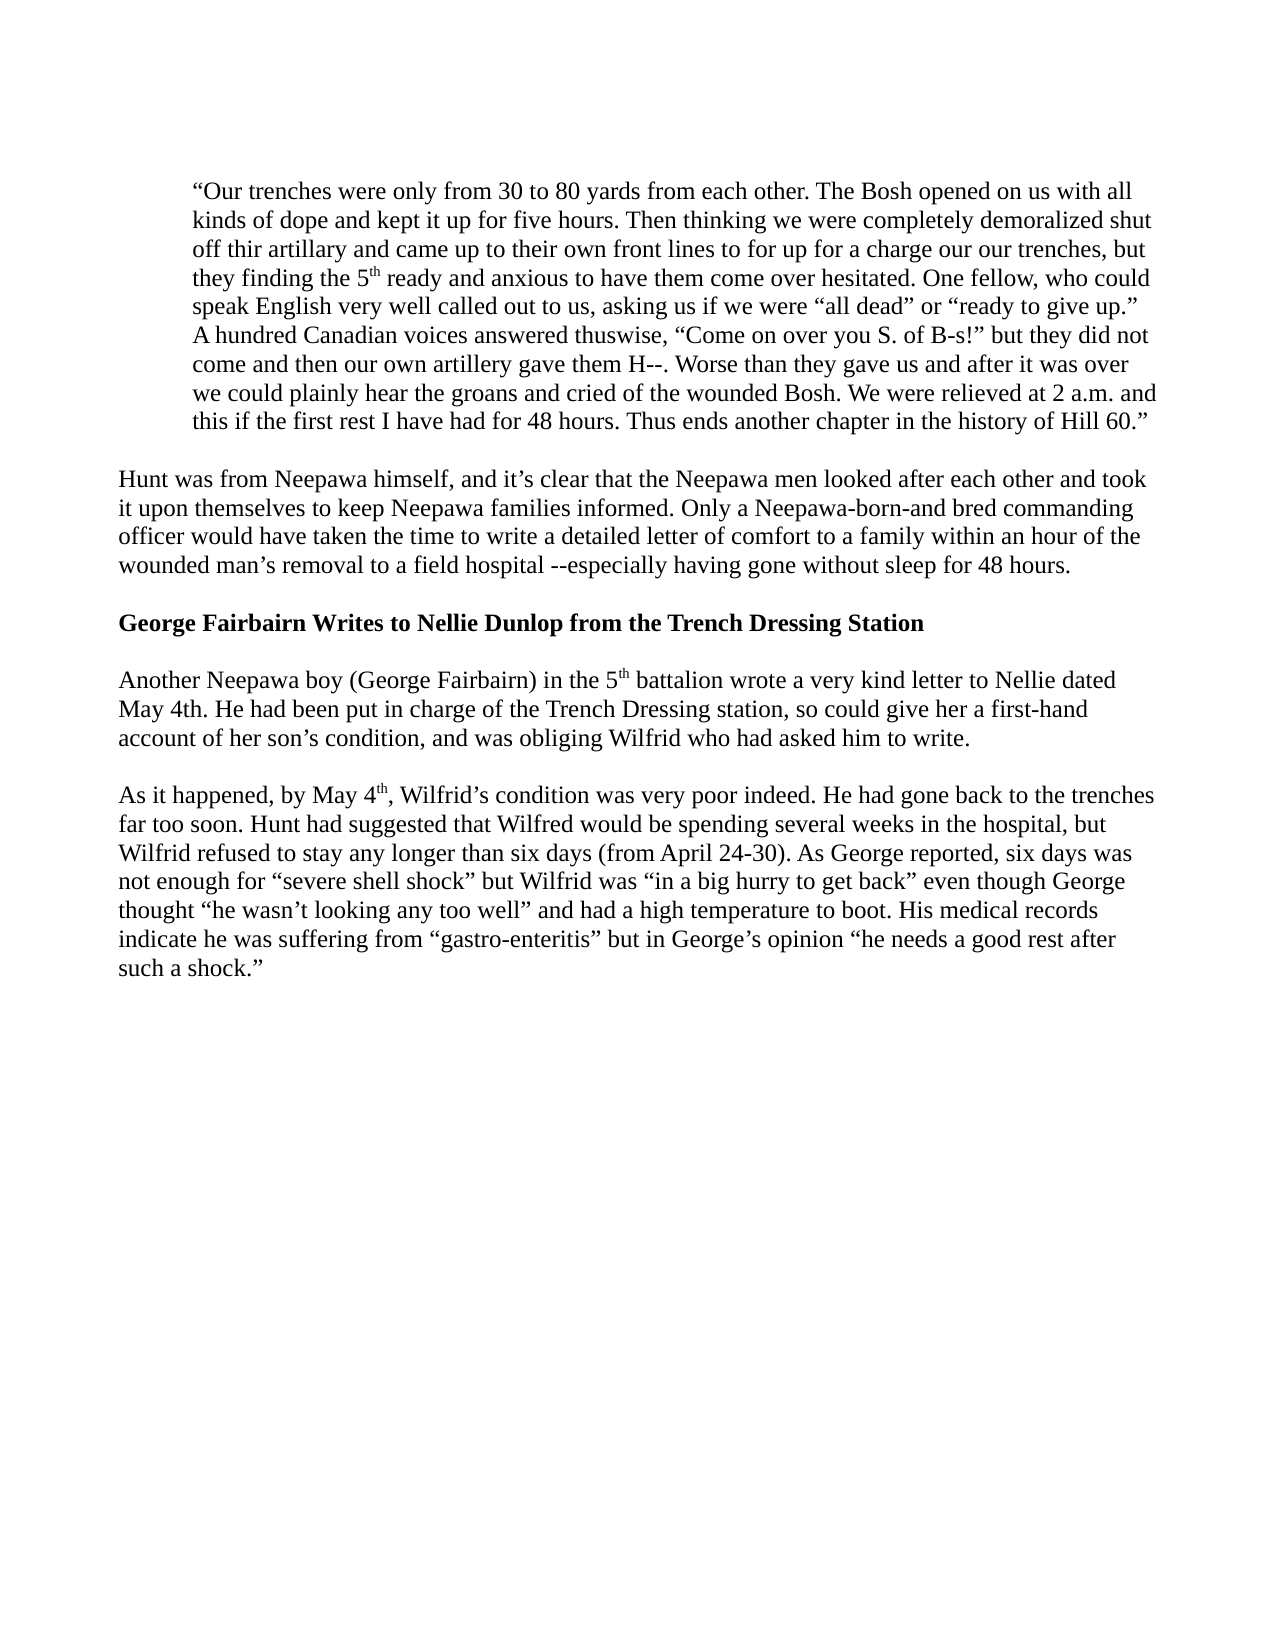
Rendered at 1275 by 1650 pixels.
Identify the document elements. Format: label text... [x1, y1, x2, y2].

text As it happened, by May 4th, Wilfrid’s condition was very poor indeed. He had gone back to the trenches far too soon. Hunt had suggested that Wilfred would be spending several weeks in the hospital, but Wilfrid refused to stay any longer than six days (from April 24-30). As George reported, six days was not enough for “severe shell shock” but Wilfrid was “in a big hurry to get back” even though George thought “he wasn’t looking any too well” and had a high temperature to boot. His medical records indicate he was suffering from “gastro-enteritis” but in George’s opinion “he needs a good rest after such a shock.” [118, 780, 1157, 981]
text George Fairbairn Writes to Nellie Dunlop from the Trench Dressing Station [118, 608, 1157, 636]
text Another Neepawa boy (George Fairbairn) in the 5th battalion wrote a very kind letter to Nellie dated May 4th. He had been put in charge of the Trench Dressing station, so could give her a first-hand account of her son’s condition, and was obliging Wilfrid who had asked him to write. [118, 665, 1157, 751]
text “Our trenches were only from 30 to 80 yards from each other. The Bosh opened on us with all kinds of dope and kept it up for five hours. Then thinking we were completely demoralized shut off thir artillary and came up to their own front lines to for up for a charge our our trenches, but they finding the 5th ready and anxious to have them come over hesitated. One fellow, who could speak English very well called out to us, asking us if we were “all dead” or “ready to give up.” A hundred Canadian voices answered thuswise, “Come on over you S. of B-s!” but they did not come and then our own artillery gave them H--. Worse than they gave us and after it was over we could plainly hear the groans and cried of the wounded Bosh. We were relieved at 2 a.m. and this if the first rest I have had for 48 hours. Thus ends another chapter in the history of Hill 60.” [192, 176, 1157, 435]
text Hunt was from Neepawa himself, and it’s clear that the Neepawa men looked after each other and took it upon themselves to keep Neepawa families informed. Only a Neepawa-born-and bred commanding officer would have taken the time to write a detailed letter of comfort to a family within an hour of the wounded man’s removal to a field hospital --especially having gone without sleep for 48 hours. [118, 464, 1157, 579]
